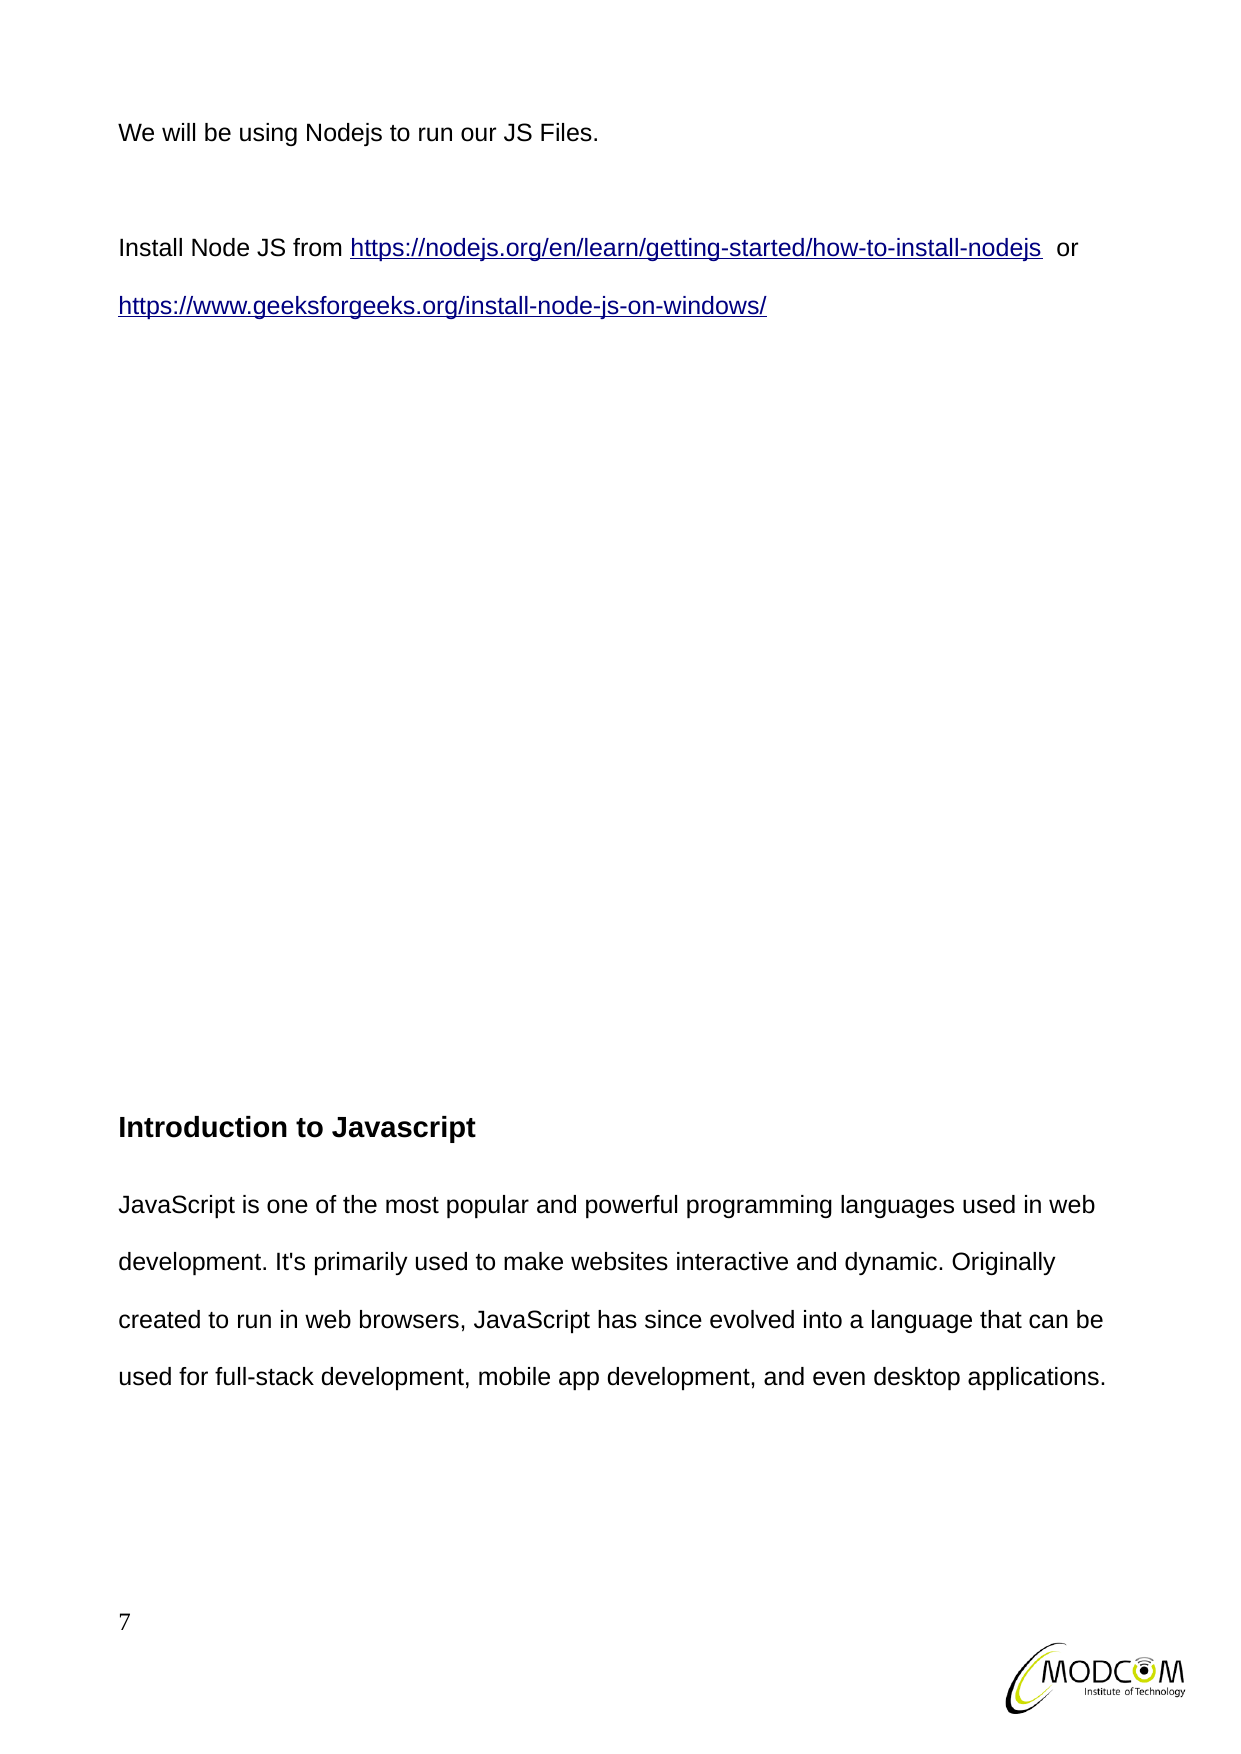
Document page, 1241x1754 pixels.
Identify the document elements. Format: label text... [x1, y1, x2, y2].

text JavaScript is one of the most popular and powerful programming languages used in web development. It's primarily used to make websites interactive and dynamic. Originally created to run in web browsers, JavaScript has since evolved into a language that can be used for full-stack development, mobile app development, and even desktop applications. [118, 1190, 1122, 1391]
text Install Node JS from https://nodejs.org/en/learn/getting-started/how-to-install-nodejs or https://www.geeksforgeeks.org/install-node-js-on-windows/ [118, 233, 1122, 319]
text We will be using Nodejs to run our JS Files. [118, 118, 1122, 147]
picture [997, 1626, 1191, 1718]
subtitle Introduction to Javascript [118, 1110, 1122, 1144]
